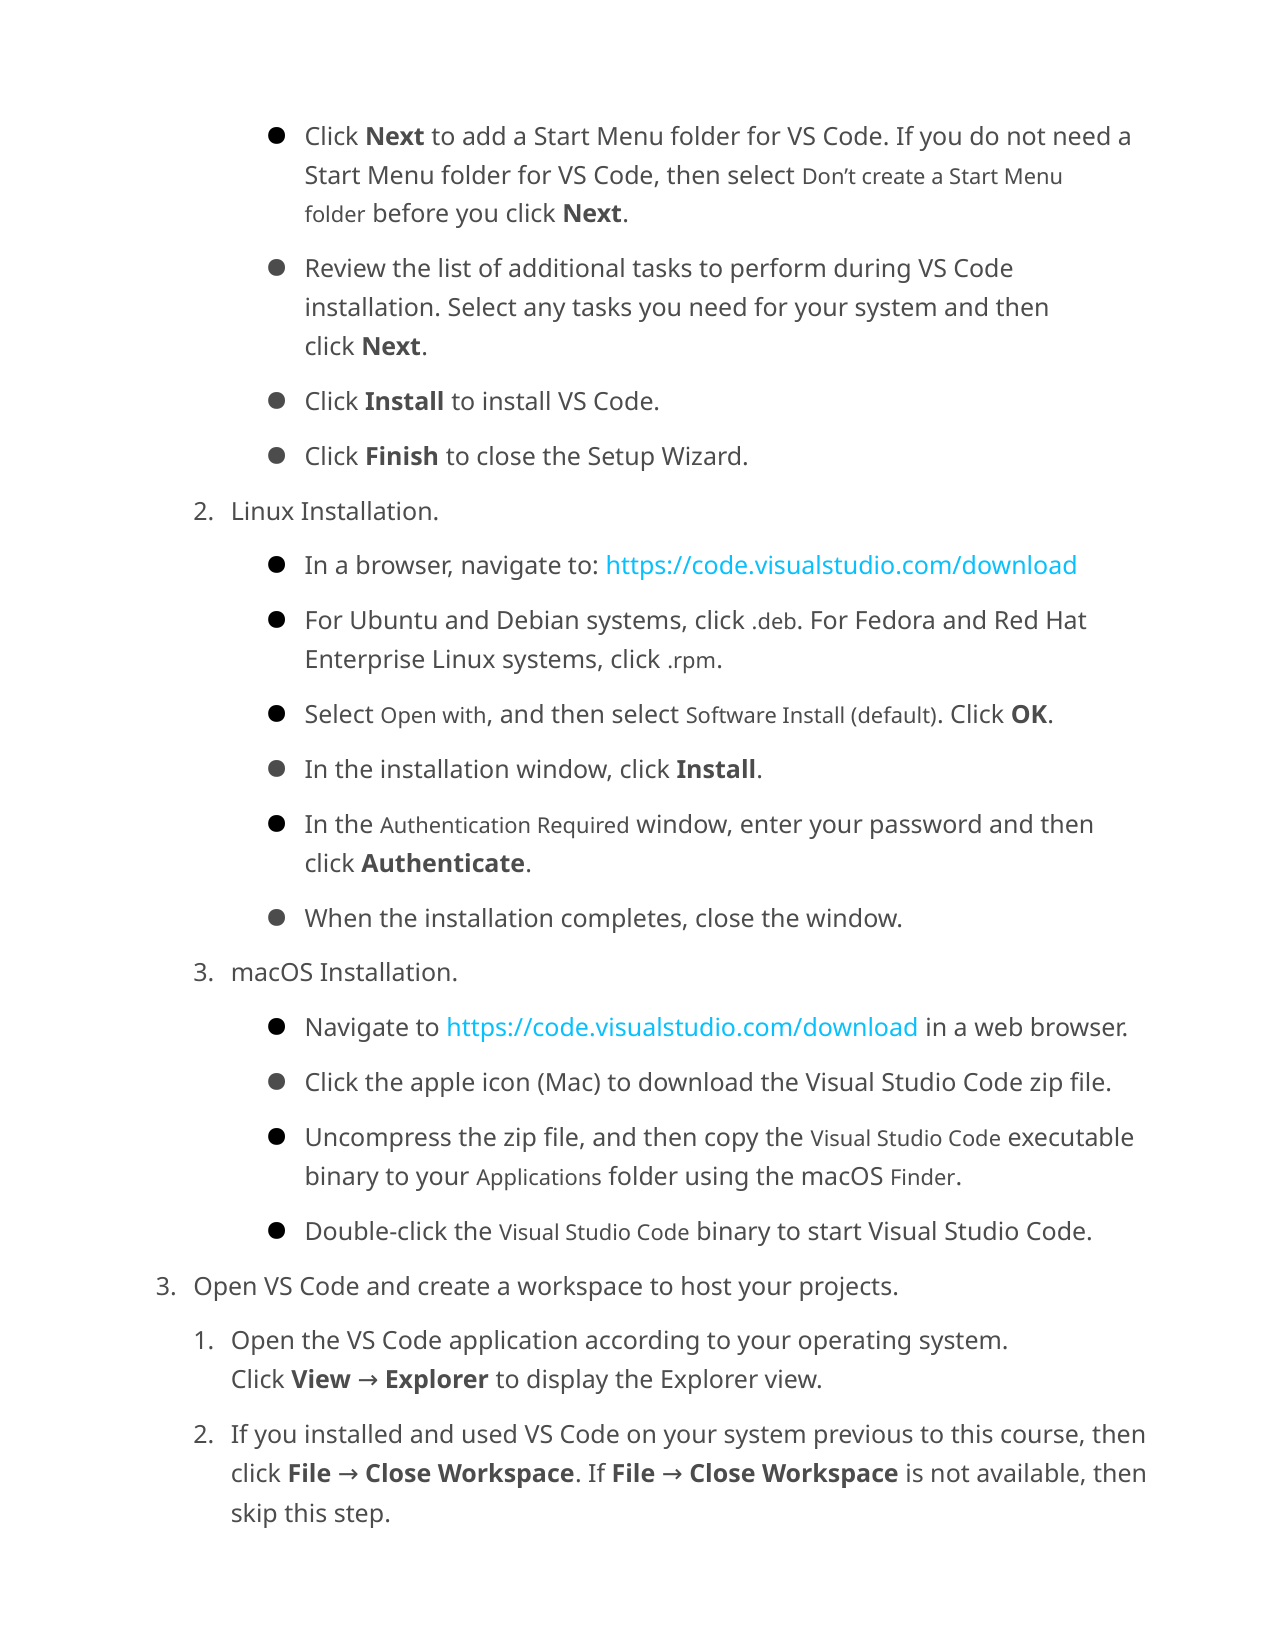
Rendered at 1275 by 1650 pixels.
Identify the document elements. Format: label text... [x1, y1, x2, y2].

list Open VS Code and create a workspace to host your projects. [156, 1268, 1157, 1302]
list Linux Installation. [193, 493, 1157, 527]
list When the installation completes, close the window. [267, 900, 1157, 934]
list Select Open with, and then select Software Install (default). Click OK. [267, 697, 1157, 731]
list In the installation window, click Install. [267, 752, 1157, 786]
list In a browser, navigate to: https://code.visualstudio.com/download [267, 548, 1157, 582]
list Open the VS Code application according to your operating system. Click View → Explorer to display the Explorer view. [193, 1323, 1157, 1396]
list Click Next to add a Start Menu folder for VS Code. If you do not need a Start Menu folder for VS Code, then select Don’t create a Start Menu folder before you click Next. [267, 118, 1157, 230]
list Review the list of additional tasks to perform during VS Code installation. Select any tasks you need for your system and then click Next. [267, 251, 1157, 363]
list Double-click the Visual Studio Code binary to start Visual Studio Code. [267, 1213, 1157, 1247]
list Navigate to https://code.visualstudio.com/download in a web browser. [267, 1010, 1157, 1044]
list For Ubuntu and Debian systems, click .deb. For Fedora and Red Hat Enterprise Linux systems, click .rpm. [267, 603, 1157, 676]
list Click Install to install VS Code. [267, 384, 1157, 418]
list Uncompress the zip file, and then copy the Visual Studio Code executable binary to your Applications folder using the macOS Finder. [267, 1119, 1157, 1193]
list macOS Installation. [193, 955, 1157, 989]
list In the Authentication Required window, enter your password and then click Authenticate. [267, 806, 1157, 879]
list If you installed and used VS Code on your system previous to this course, then click File → Close Workspace. If File → Close Workspace is not available, then skip this step. [193, 1417, 1157, 1529]
list Click the apple icon (Mac) to download the Visual Studio Code zip file. [267, 1065, 1157, 1099]
list Click Finish to close the Setup Wizard. [267, 438, 1157, 472]
